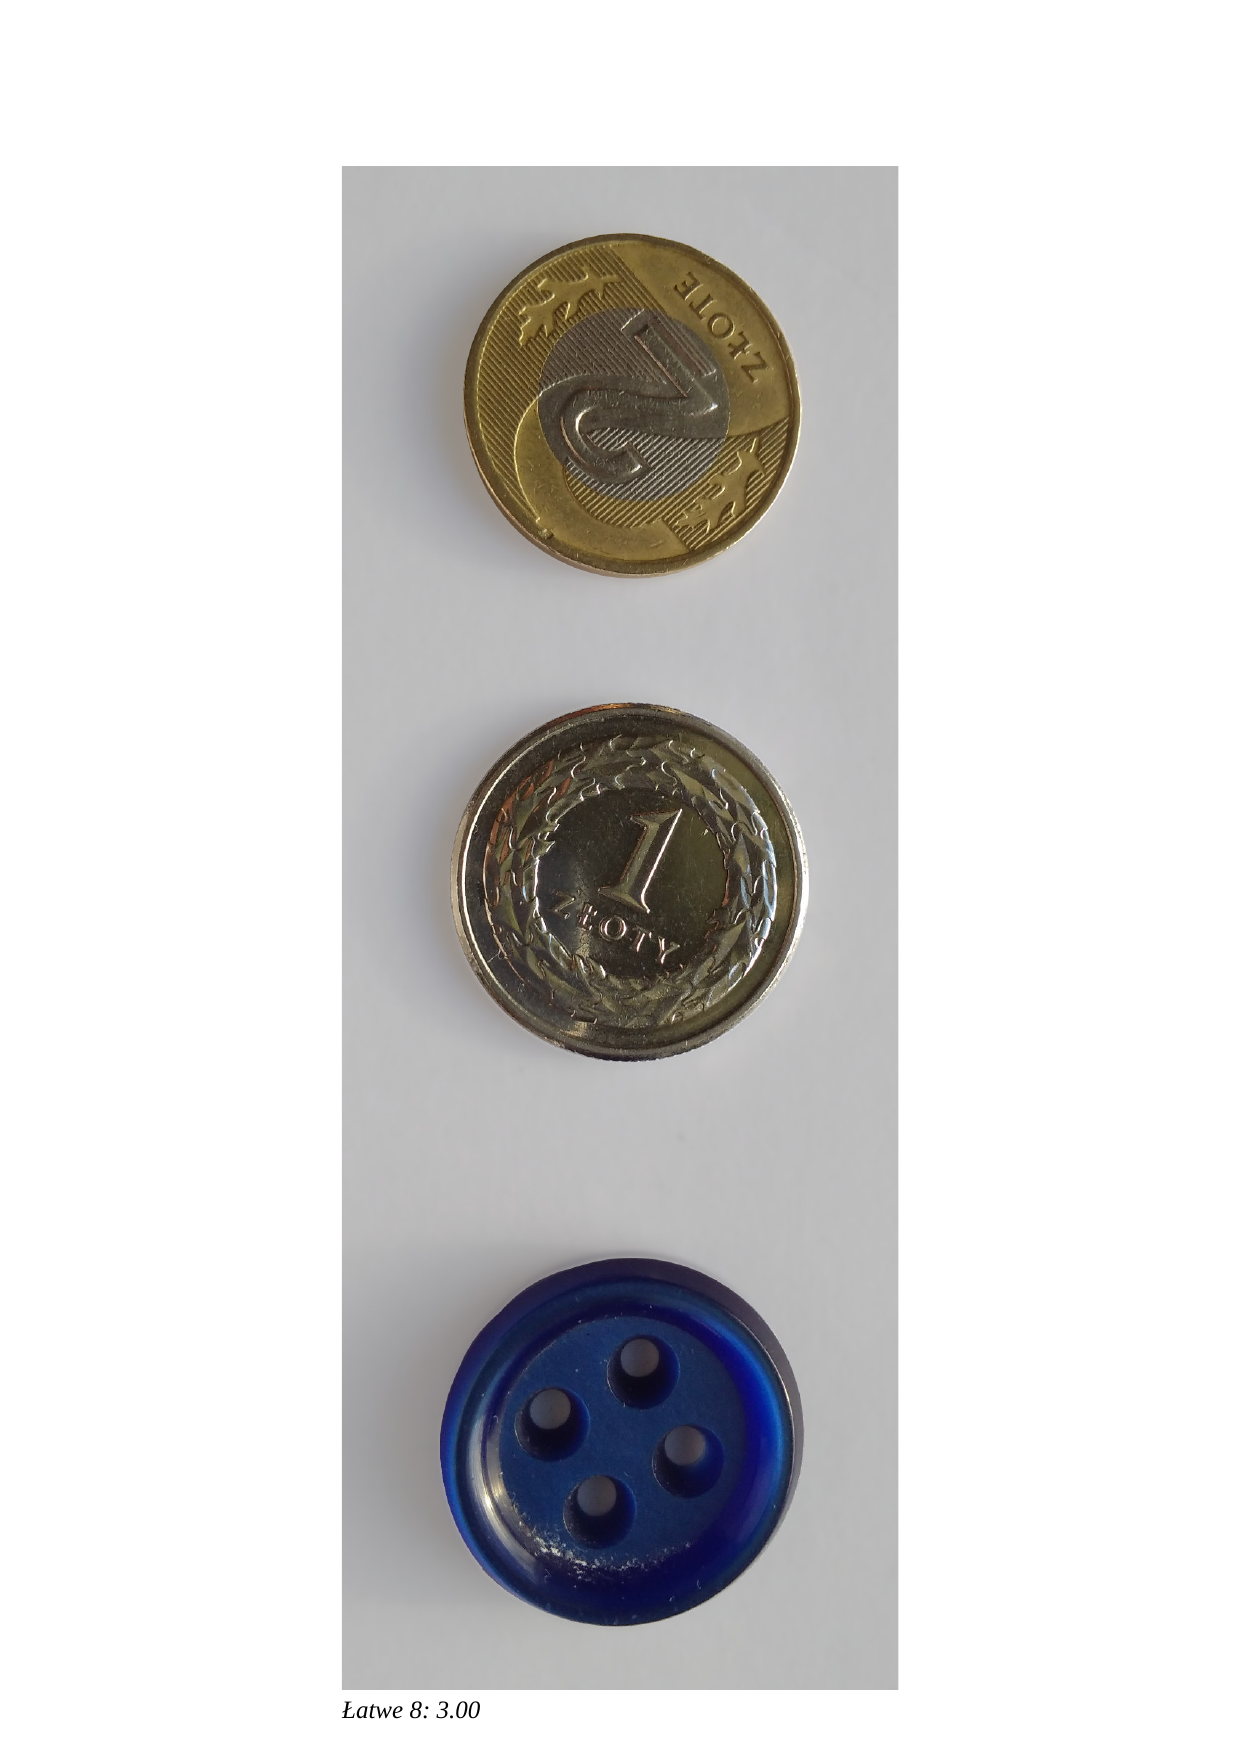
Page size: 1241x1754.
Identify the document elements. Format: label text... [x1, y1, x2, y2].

text Łatwe 8: 3.00 [342, 1690, 898, 1724]
picture [341, 166, 899, 1690]
